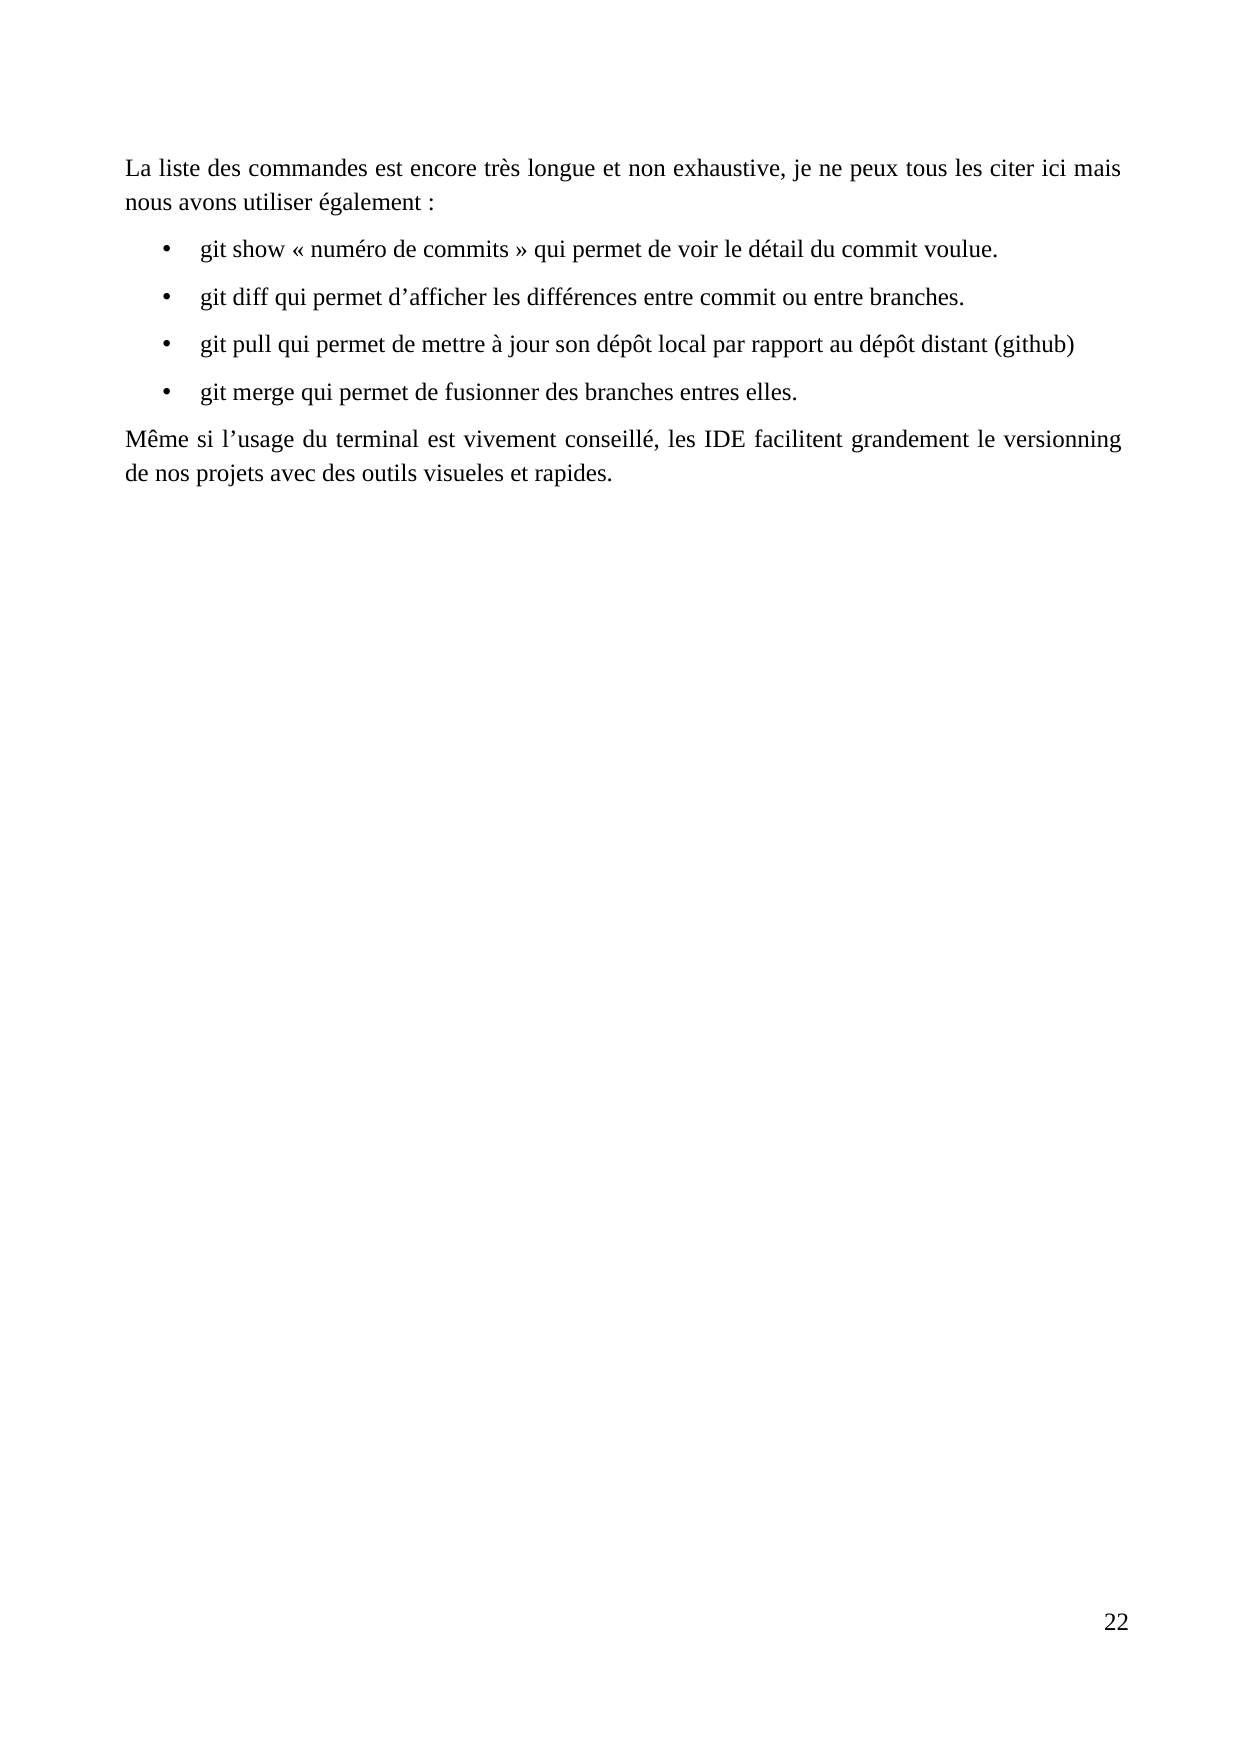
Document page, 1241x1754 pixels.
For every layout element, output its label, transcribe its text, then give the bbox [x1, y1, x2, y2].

list git diff qui permet d’afficher les différences entre commit ou entre branches. [162, 282, 1123, 311]
text Même si l’usage du terminal est vivement conseillé, les IDE facilitent grandement le versionning de nos projets avec des outils visueles et rapides. [125, 424, 1123, 486]
list git pull qui permet de mettre à jour son dépôt local par rapport au dépôt distant (github) [162, 329, 1123, 358]
list git show « numéro de commits » qui permet de voir le détail du commit voulue. [162, 234, 1123, 263]
text La liste des commandes est encore très longue et non exhaustive, je ne peux tous les citer ici mais nous avons utiliser également : [125, 153, 1123, 215]
list git merge qui permet de fusionner des branches entres elles. [162, 377, 1123, 406]
